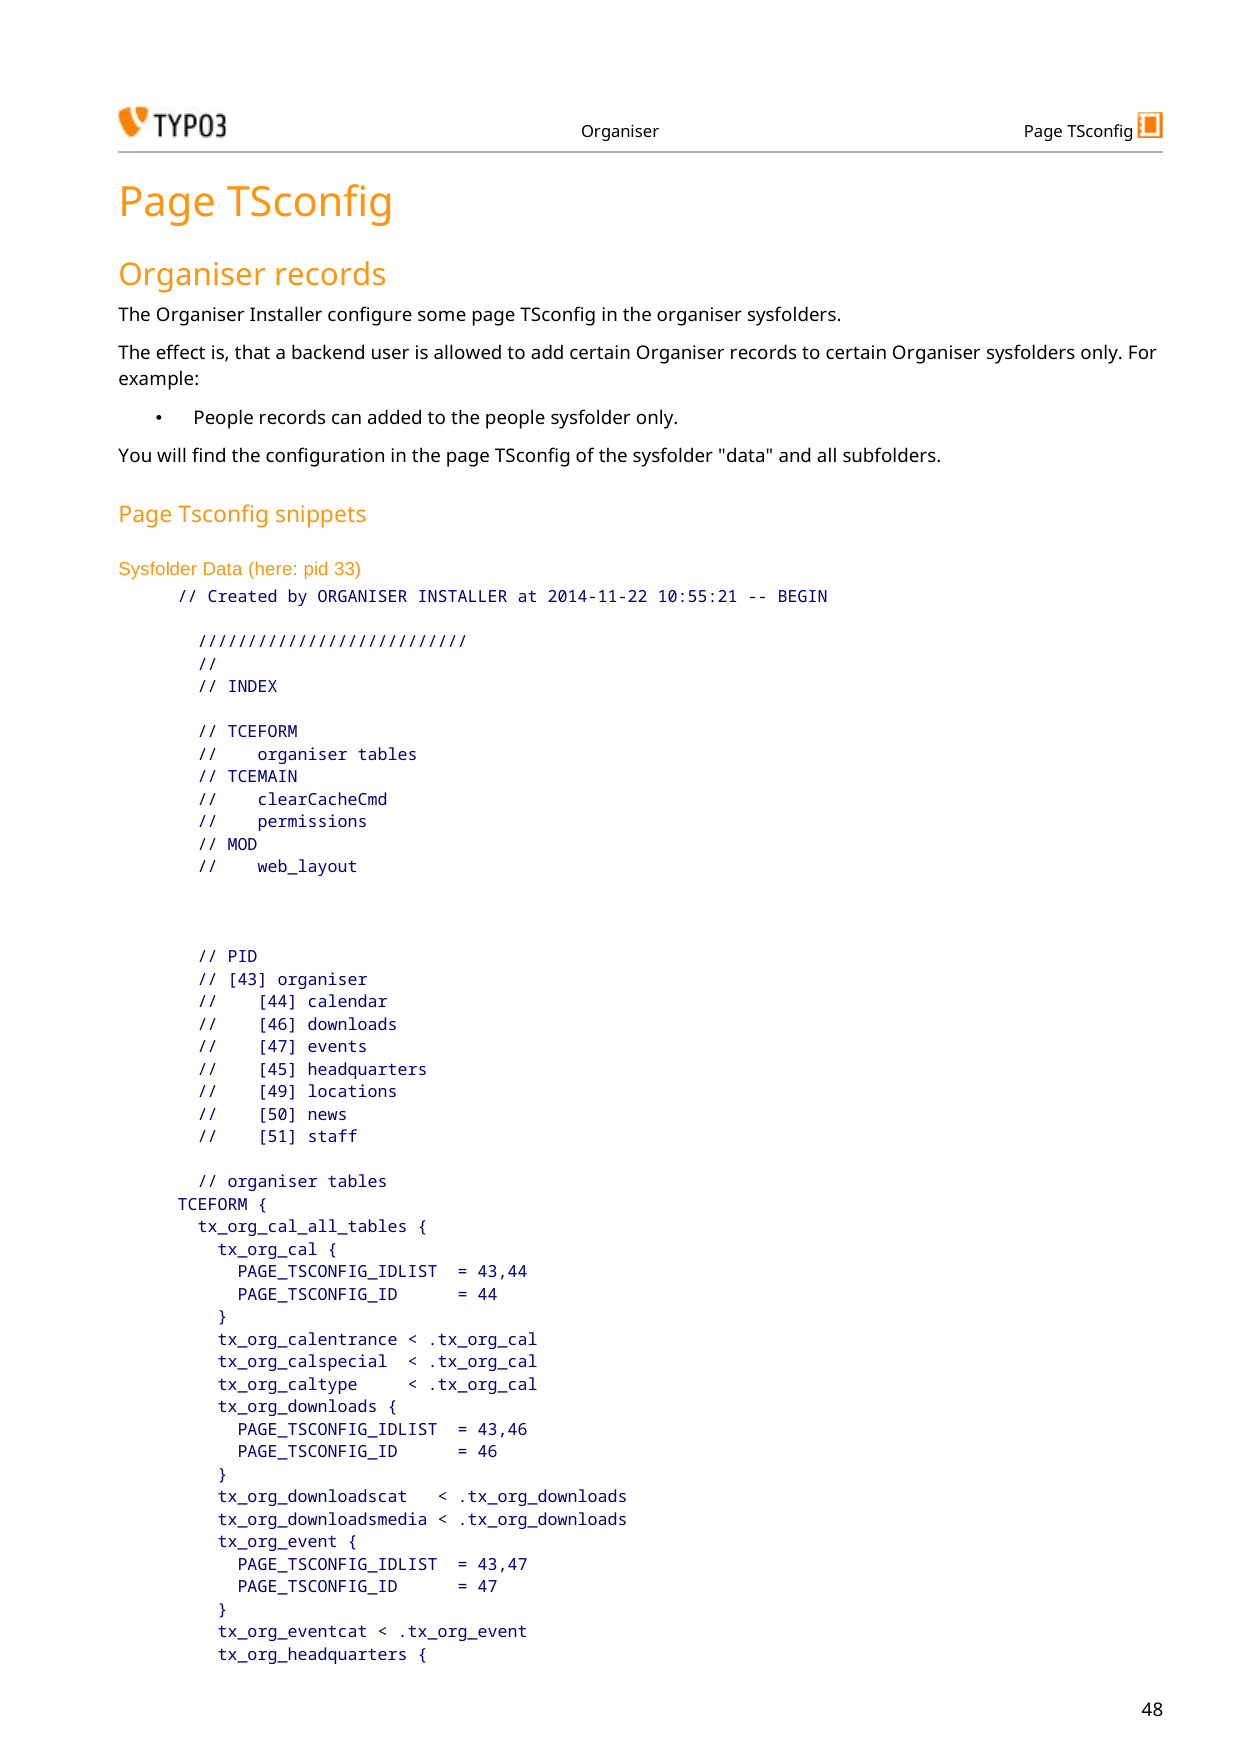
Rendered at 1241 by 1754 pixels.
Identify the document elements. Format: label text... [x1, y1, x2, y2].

text tx_org_downloadsmedia < .tx_org_downloads [177, 1508, 1163, 1530]
text // TCEFORM [177, 720, 1163, 743]
text // Created by ORGANISER INSTALLER at 2014-11-22 10:55:21 -- BEGIN [177, 585, 1163, 608]
text // [46] downloads [177, 1013, 1163, 1035]
text tx_org_headquarters { [177, 1643, 1163, 1665]
text // [47] events [177, 1035, 1163, 1058]
text TCEFORM { [177, 1193, 1163, 1215]
text // [177, 653, 1163, 675]
text PAGE_TSCONFIG_IDLIST = 43,46 [177, 1418, 1163, 1440]
text // web_layout [177, 855, 1163, 878]
subtitle Sysfolder Data (here: pid 33) [118, 558, 1163, 579]
text } [177, 1463, 1163, 1485]
picture [1137, 112, 1163, 138]
text // [45] headquarters [177, 1058, 1163, 1080]
text tx_org_caltype < .tx_org_cal [177, 1373, 1163, 1395]
text // [43] organiser [177, 968, 1163, 990]
text // [44] calendar [177, 990, 1163, 1013]
text // organiser tables [177, 743, 1163, 765]
text } [177, 1598, 1163, 1620]
text tx_org_eventcat < .tx_org_event [177, 1620, 1163, 1643]
list People records can added to the people sysfolder only. [156, 404, 1163, 430]
text tx_org_cal { [177, 1238, 1163, 1260]
text // MOD [177, 833, 1163, 855]
text // clearCacheCmd [177, 788, 1163, 810]
text You will find the configuration in the page TSconfig of the sysfolder "data" and all subfolders. [118, 442, 1163, 468]
text // [49] locations [177, 1080, 1163, 1103]
text The effect is, that a backend user is allowed to add certain Organiser records to certain Organiser sysfolders only. For example: [118, 339, 1163, 391]
text tx_org_downloads { [177, 1395, 1163, 1418]
text // PID [177, 945, 1163, 968]
picture [118, 106, 227, 138]
subtitle Page Tsconfig snippets [118, 498, 1163, 529]
text // permissions [177, 810, 1163, 833]
text tx_org_downloadscat < .tx_org_downloads [177, 1485, 1163, 1508]
subtitle Organiser records [118, 252, 1163, 295]
text The Organiser Installer configure some page TSconfig in the organiser sysfolders. [118, 301, 1163, 327]
text tx_org_event { [177, 1530, 1163, 1553]
text PAGE_TSCONFIG_ID = 46 [177, 1440, 1163, 1463]
text } [177, 1305, 1163, 1328]
subtitle Page TSconfig [118, 172, 1163, 229]
text tx_org_calentrance < .tx_org_cal [177, 1328, 1163, 1350]
text tx_org_calspecial < .tx_org_cal [177, 1350, 1163, 1373]
text /////////////////////////// [177, 630, 1163, 653]
text // TCEMAIN [177, 765, 1163, 788]
text // [50] news [177, 1103, 1163, 1125]
text // organiser tables [177, 1170, 1163, 1193]
text tx_org_cal_all_tables { [177, 1215, 1163, 1238]
text // [51] staff [177, 1125, 1163, 1148]
text PAGE_TSCONFIG_IDLIST = 43,44 [177, 1260, 1163, 1283]
text // INDEX [177, 675, 1163, 698]
text PAGE_TSCONFIG_ID = 44 [177, 1283, 1163, 1305]
text PAGE_TSCONFIG_IDLIST = 43,47 [177, 1553, 1163, 1575]
text PAGE_TSCONFIG_ID = 47 [177, 1575, 1163, 1598]
